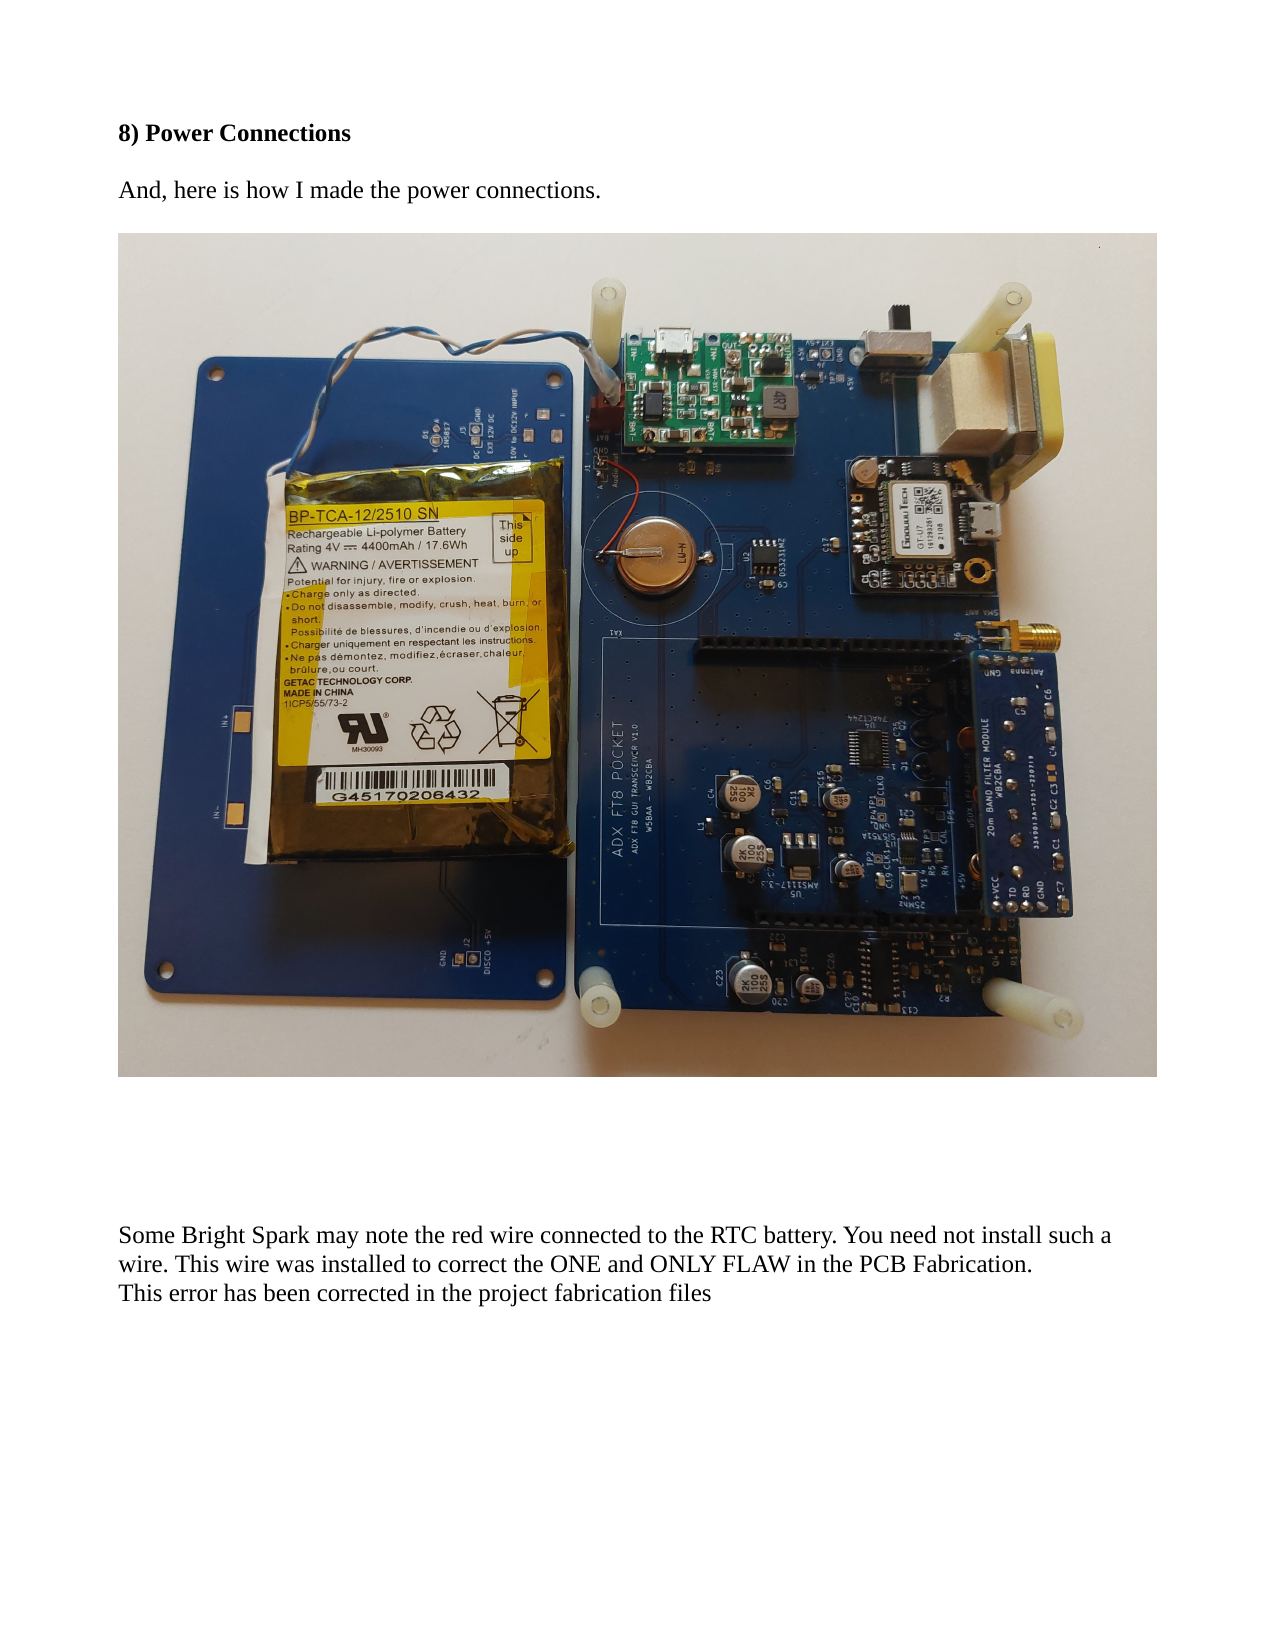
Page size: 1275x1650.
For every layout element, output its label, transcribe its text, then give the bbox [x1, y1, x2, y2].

picture [118, 233, 1157, 1077]
text Some Bright Spark may note the red wire connected to the RTC battery. You need not install such a wire. This wire was installed to correct the ONE and ONLY FLAW in the PCB Fabrication. [118, 1221, 1157, 1278]
text And, here is how I made the power connections. [118, 176, 1157, 204]
text This error has been corrected in the project fabrication files [118, 1278, 1157, 1307]
text 8) Power Connections [118, 118, 1157, 147]
